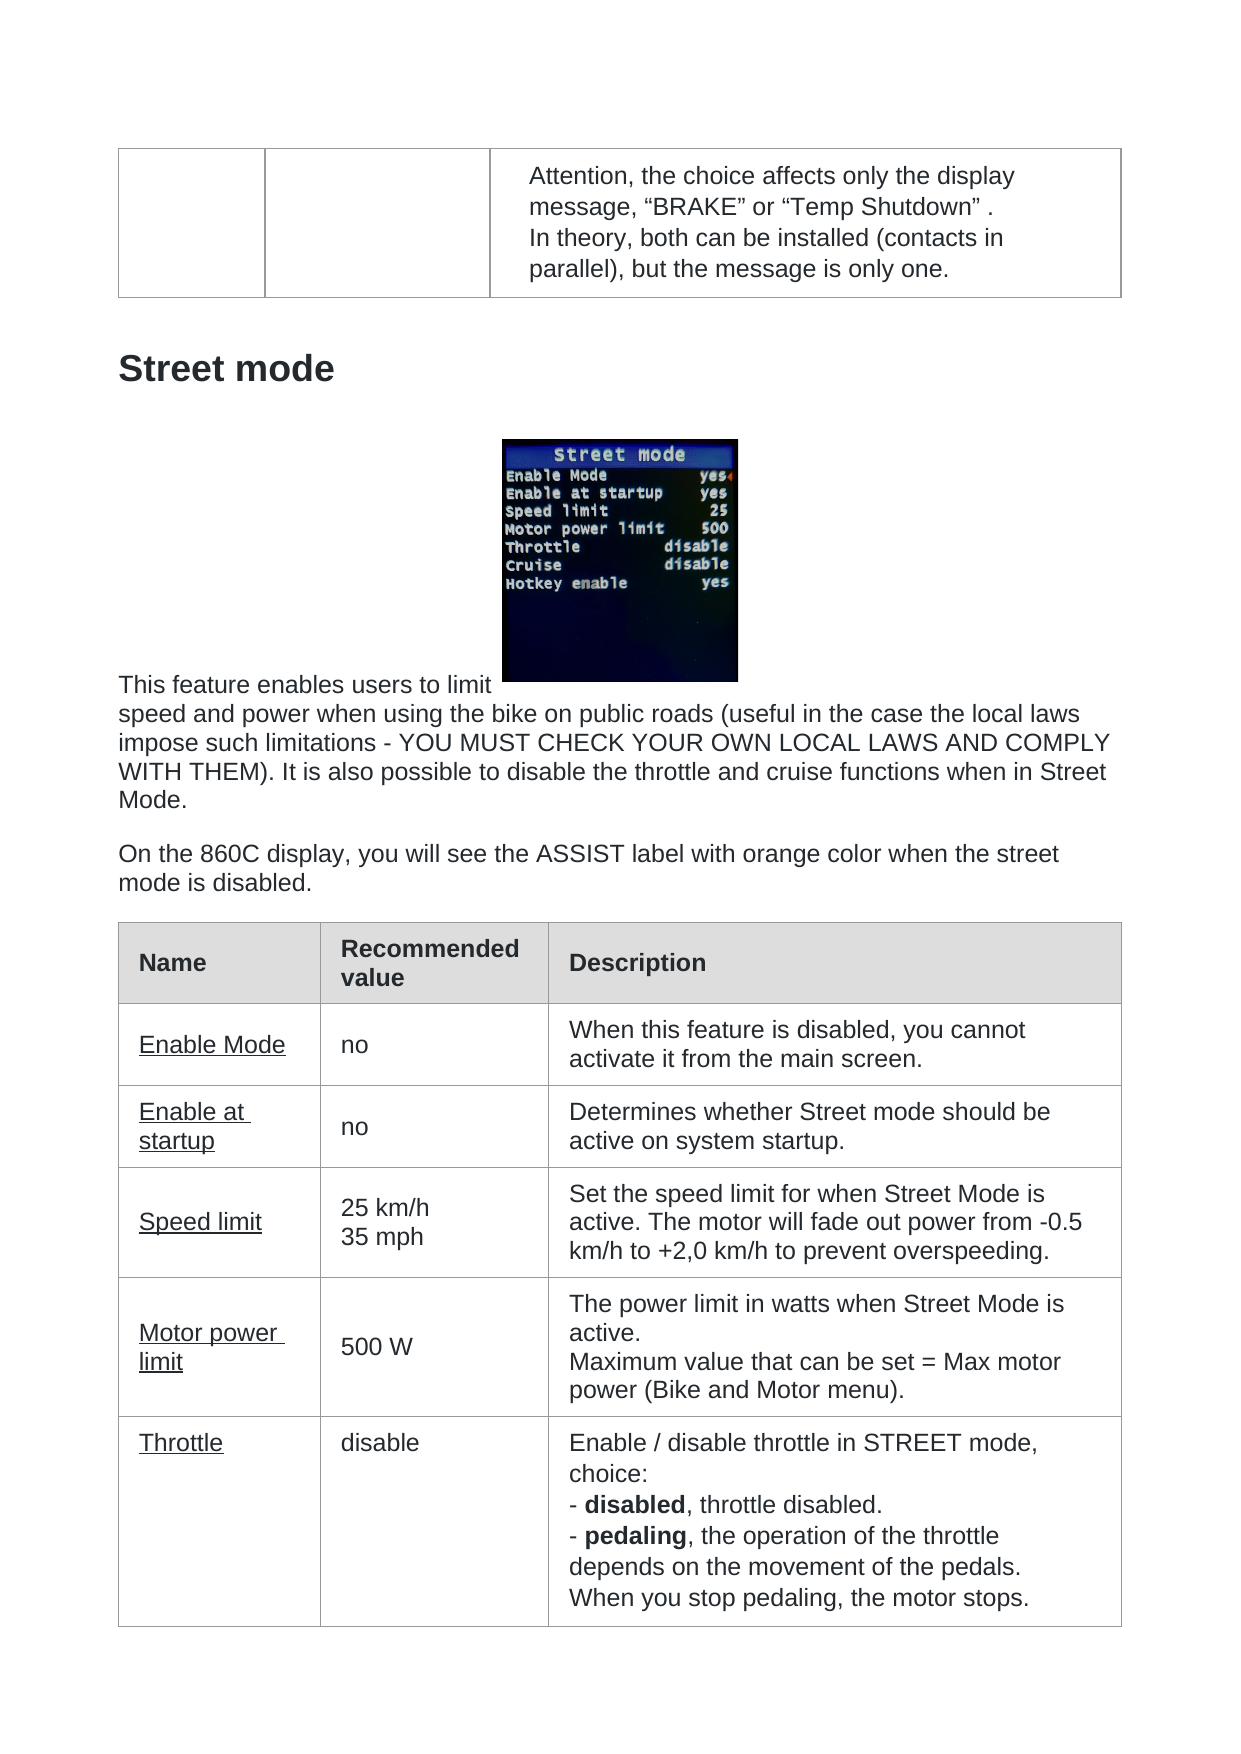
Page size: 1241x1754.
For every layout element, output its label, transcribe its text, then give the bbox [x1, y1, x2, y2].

picture [502, 439, 739, 682]
table_header Description [549, 923, 1121, 1003]
table_cell 500 W [321, 1278, 548, 1416]
table_cell 25 km/h 35 mph [321, 1168, 548, 1277]
table_cell [266, 149, 489, 297]
text Street mode [118, 346, 1122, 389]
table_cell no [321, 1004, 548, 1085]
table_cell Enable Mode [119, 1004, 320, 1085]
table_header Name [119, 923, 320, 1003]
table_cell no [321, 1086, 548, 1166]
text On the 860C display, you will see the ASSIST label with orange color when the street mode is disabled. [118, 839, 1122, 897]
table_cell Attention, the choice affects only the display message, “BRAKE” or “Temp Shutdown” . In theory, both can be installed (contacts in parallel), but the message is only one. [491, 149, 1120, 297]
table_cell Enable at startup [119, 1086, 320, 1166]
table_cell Enable / disable throttle in STREET mode, choice: - disabled, throttle disabled. - pedaling, the operation of the throttle depends on the movement of the pedals. When you stop pedaling, the motor stops. [549, 1417, 1121, 1626]
table_cell Set the speed limit for when Street Mode is active. The motor will fade out power from -0.5 km/h to +2,0 km/h to prevent overspeeding. [549, 1168, 1121, 1277]
text This feature enables users to limit speed and power when using the bike on public roads (useful in the case the local laws impose such limitations - YOU MUST CHECK YOUR OWN LOCAL LAWS AND COMPLY WITH THEM). It is also possible to disable the throttle and cruise functions when in Street Mode. [118, 670, 1122, 814]
table_cell Determines whether Street mode should be active on system startup. [549, 1086, 1121, 1166]
table_cell The power limit in watts when Street Mode is active. Maximum value that can be set = Max motor power (Bike and Motor menu). [549, 1278, 1121, 1416]
table_cell [119, 149, 264, 297]
table_cell When this feature is disabled, you cannot activate it from the main screen. [549, 1004, 1121, 1085]
table_cell Motor power limit [119, 1278, 320, 1416]
table_cell Throttle [119, 1417, 320, 1626]
table_header Recommended value [321, 923, 548, 1003]
table_cell disable [321, 1417, 548, 1626]
table_cell Speed limit [119, 1168, 320, 1277]
